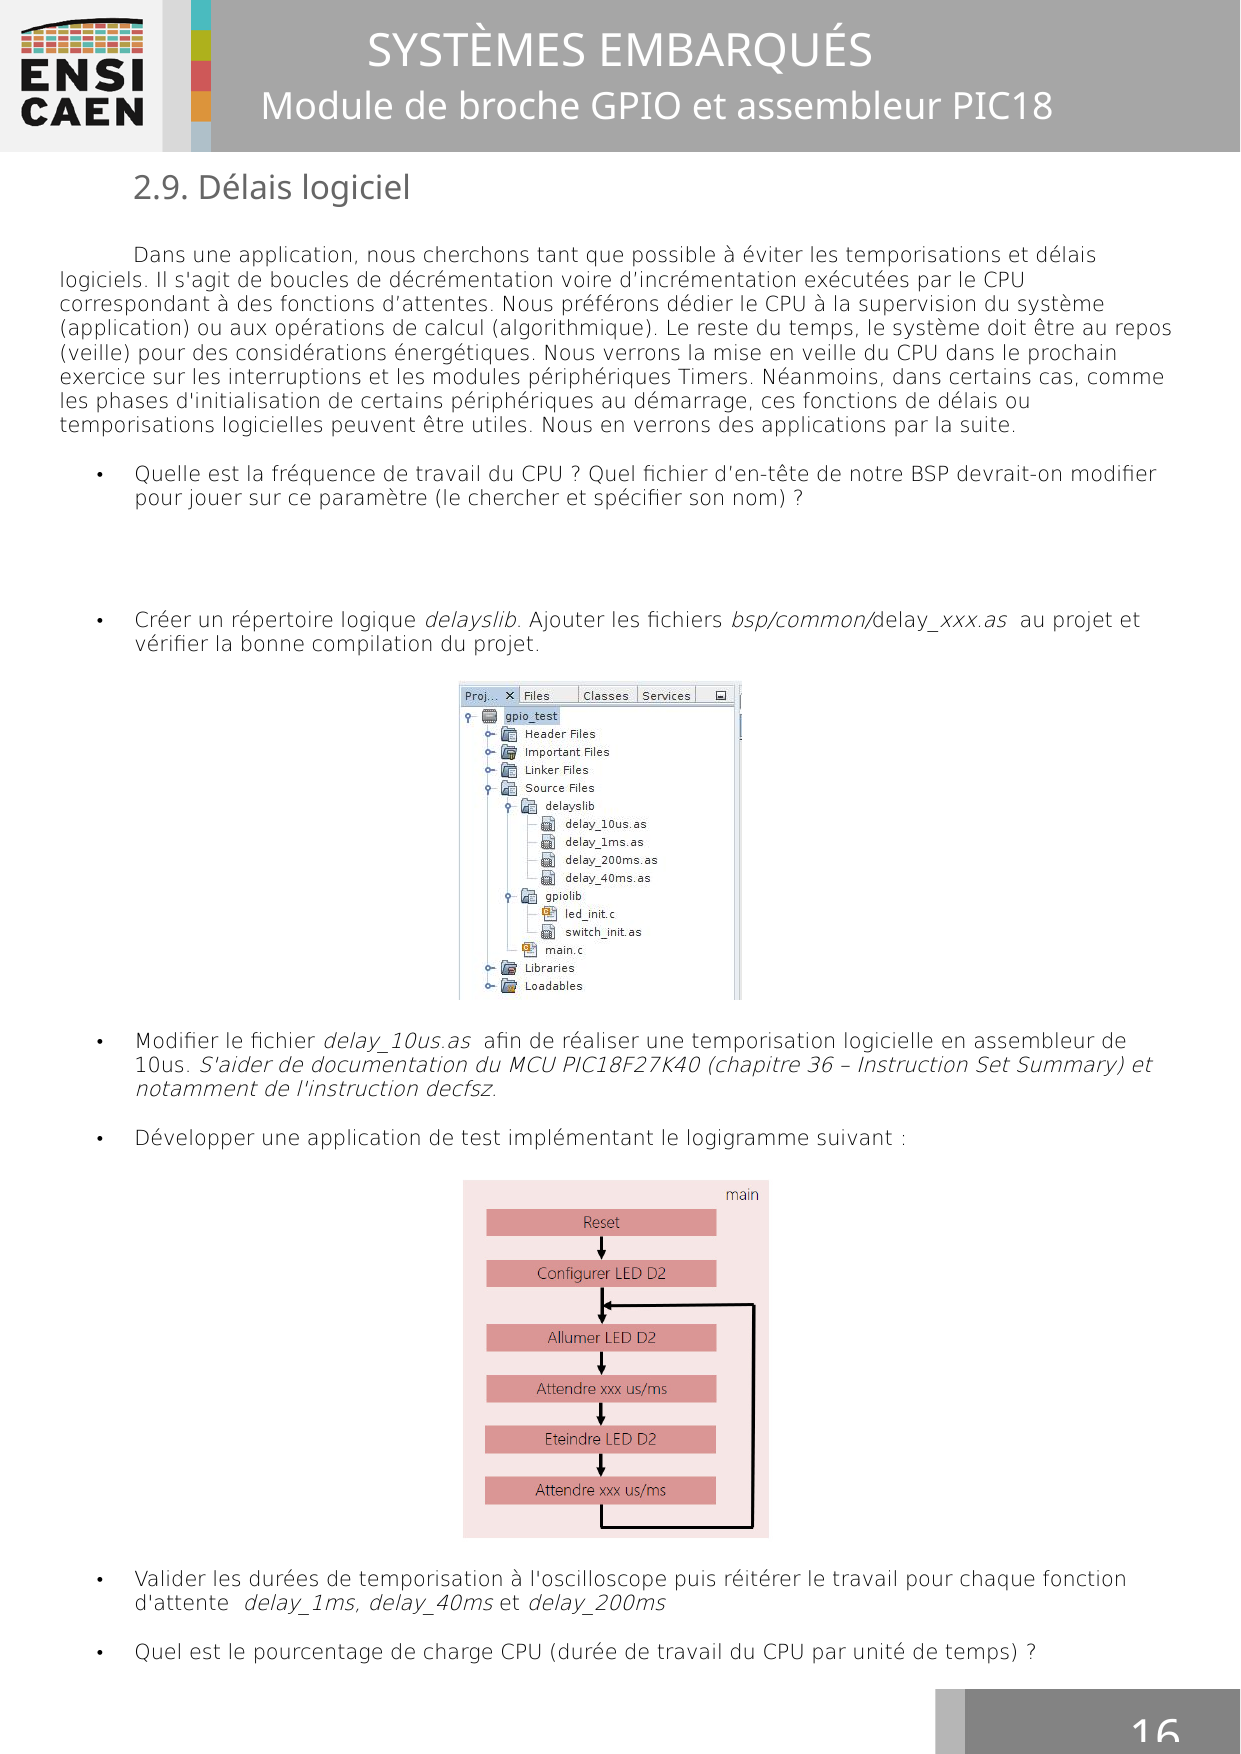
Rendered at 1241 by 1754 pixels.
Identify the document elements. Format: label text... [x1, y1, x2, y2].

list Quel est le pourcentage de charge CPU (durée de travail du CPU par unité de temps) ? [97, 1640, 1181, 1664]
picture [197, 1174, 1043, 1543]
list Créer un répertoire logique delayslib. Ajouter les fichiers bsp/common/delay_xxx.as au projet et vérifier la bonne compilation du projet. [97, 608, 1181, 656]
text Dans une application, nous cherchons tant que possible à éviter les temporisations et délais logiciels. Il s'agit de boucles de décrémentation voire d’incrémentation exécutées par le CPU correspondant à des fonctions d’attentes. Nous préférons dédier le CPU à la supervision du système (application) ou aux opérations de calcul (algorithmique). Le reste du temps, le système doit être au repos (veille) pour des considérations énergétiques. Nous verrons la mise en veille du CPU dans le prochain exercice sur les interruptions et les modules périphériques Timers. Néanmoins, dans certains cas, comme les phases d'initialisation de certains périphériques au démarrage, ces fonctions de délais ou temporisations logicielles peuvent être utiles. Nous en verrons des applications par la suite. [59, 243, 1181, 438]
list Valider les durées de temporisation à l'oscilloscope puis réitérer le travail pour chaque fonction d'attente delay_1ms, delay_40ms et delay_200ms [97, 1567, 1181, 1615]
text 2.9. Délais logiciel [59, 164, 1181, 209]
list Modifier le fichier delay_10us.as afin de réaliser une temporisation logicielle en assembleur de 10us. S'aider de documentation du MCU PIC18F27K40 (chapitre 36 – Instruction Set Summary) et notamment de l'instruction decfsz. [97, 1029, 1181, 1102]
picture [935, 1689, 1241, 1754]
list Développer une application de test implémentant le logigramme suivant : [97, 1126, 1181, 1150]
picture [458, 680, 742, 1000]
picture [0, 0, 1241, 152]
list Quelle est la fréquence de travail du CPU ? Quel fichier d’en-tête de notre BSP devrait-on modifier pour jouer sur ce paramètre (le chercher et spécifier son nom) ? [97, 462, 1181, 511]
